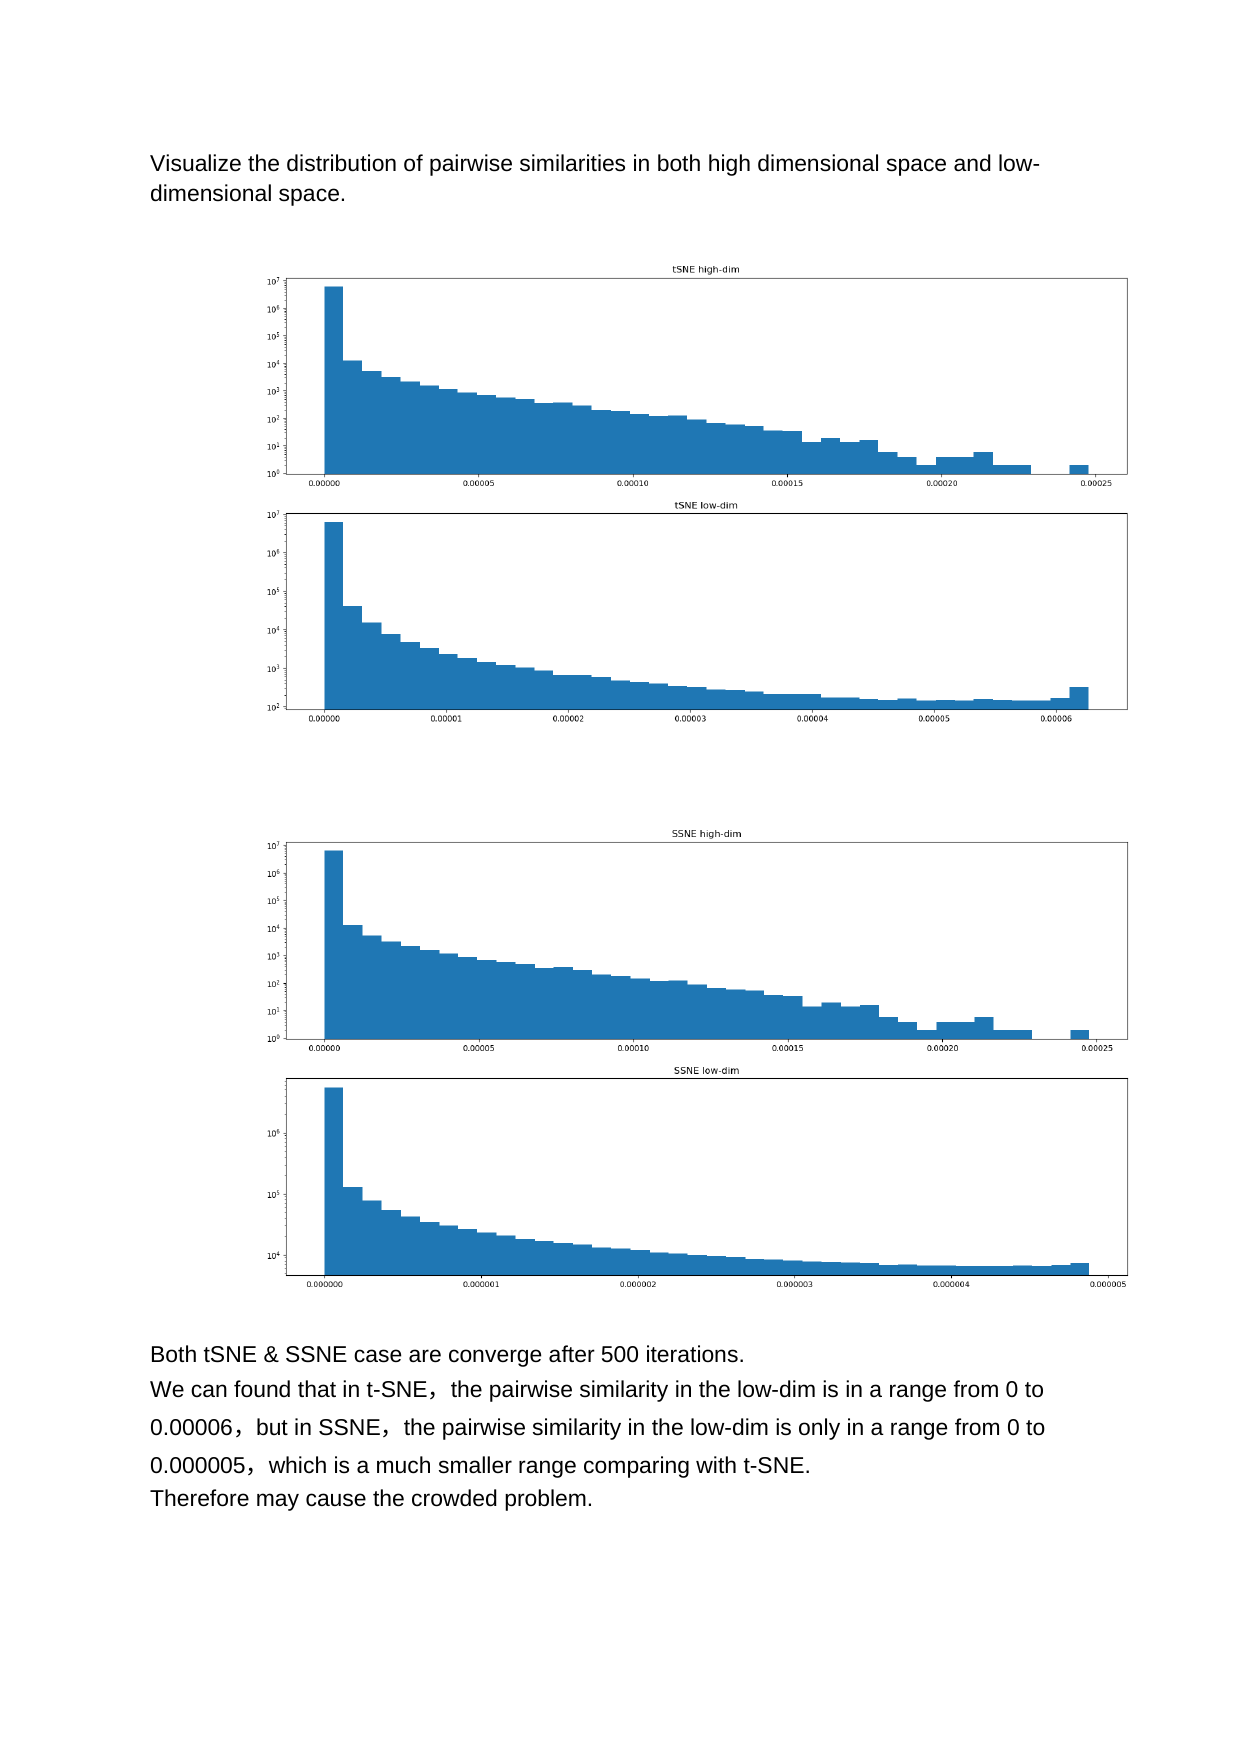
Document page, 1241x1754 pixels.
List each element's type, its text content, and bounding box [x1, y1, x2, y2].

text Visualize the distribution of pairwise similarities in both high dimensional space and low-dimensional space. [150, 150, 1090, 207]
text Therefore may cause the crowded problem. [150, 1485, 1090, 1511]
text We can found that in t-SNE，the pairwise similarity in the low-dim is in a range from 0 to 0.00006，but in SSNE，the pairwise similarity in the low-dim is only in a range from 0 to 0.000005，which is a much smaller range comparing with t-SNE. [150, 1371, 1090, 1480]
text Both tSNE & SSNE case are converge after 500 iterations. [150, 1341, 1090, 1367]
